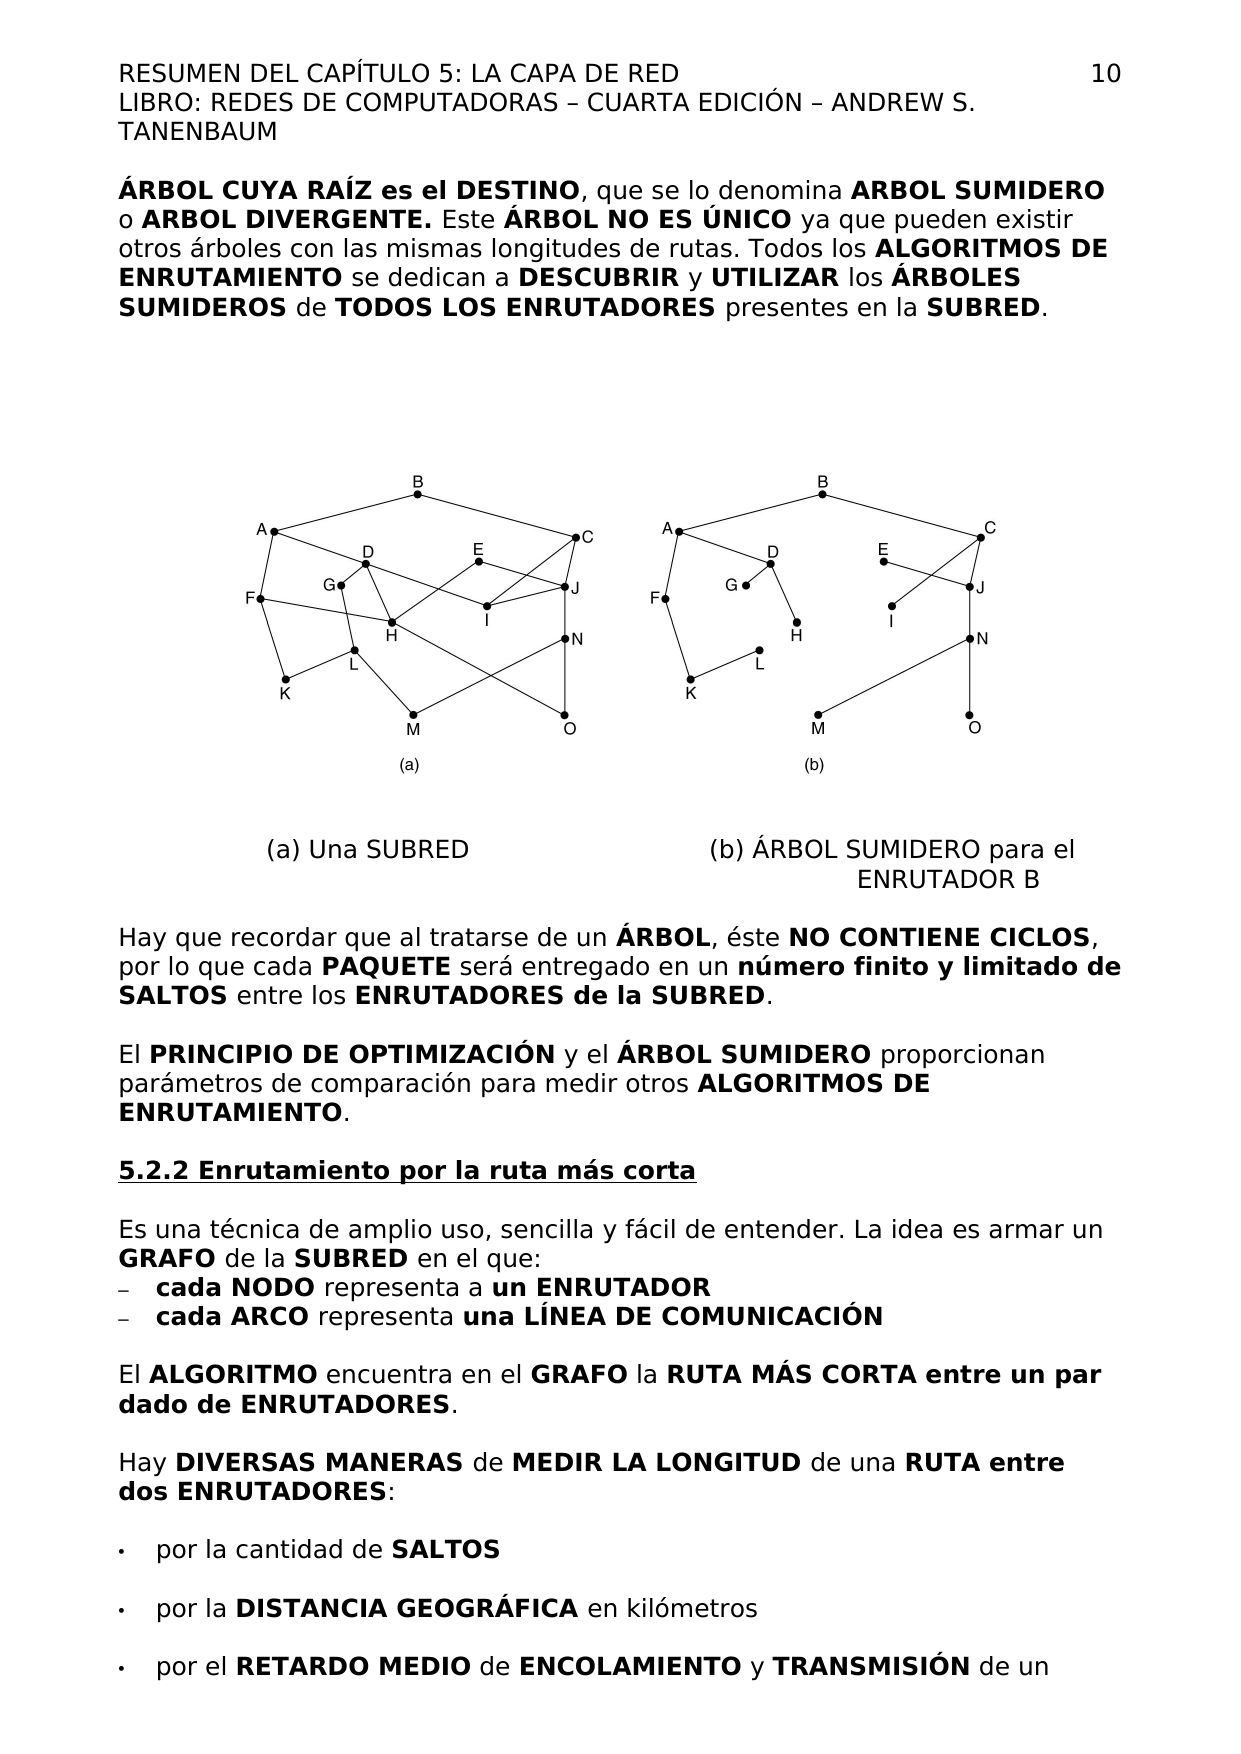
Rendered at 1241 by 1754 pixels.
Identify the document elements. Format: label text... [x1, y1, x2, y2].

list cada ARCO representa una LÍNEA DE COMUNICACIÓN [118, 1302, 1122, 1332]
text 5.2.2 Enrutamiento por la ruta más corta [118, 1157, 1122, 1186]
text Hay DIVERSAS MANERAS de MEDIR LA LONGITUD de una RUTA entre dos ENRUTADORES: [118, 1448, 1122, 1507]
text El PRINCIPIO DE OPTIMIZACIÓN y el ÁRBOL SUMIDERO proporcionan parámetros de comparación para medir otros ALGORITMOS DE ENRUTAMIENTO. [118, 1040, 1122, 1127]
text Es una técnica de amplio uso, sencilla y fácil de entender. La idea es armar un GRAFO de la SUBRED en el que: [118, 1215, 1122, 1273]
list cada NODO representa a un ENRUTADOR [118, 1273, 1122, 1302]
picture [203, 438, 1038, 807]
text Hay que recordar que al tratarse de un ÁRBOL, éste NO CONTIENE CICLOS, por lo que cada PAQUETE será entregado en un número finito y limitado de SALTOS entre los ENRUTADORES de la SUBRED. [118, 923, 1122, 1011]
list por la cantidad de SALTOS [118, 1536, 1122, 1565]
text ÁRBOL CUYA RAÍZ es el DESTINO, que se lo denomina ARBOL SUMIDERO o ARBOL DIVERGENTE. Este ÁRBOL NO ES ÚNICO ya que pueden existir otros árboles con las mismas longitudes de rutas. Todos los ALGORITMOS DE ENRUTAMIENTO se dedican a DESCUBRIR y UTILIZAR los ÁRBOLES SUMIDEROS de TODOS LOS ENRUTADORES presentes en la SUBRED. [118, 176, 1122, 322]
list por la DISTANCIA GEOGRÁFICA en kilómetros [118, 1594, 1122, 1623]
list por el RETARDO MEDIO de ENCOLAMIENTO y TRANSMISIÓN de un [118, 1652, 1122, 1682]
text El ALGORITMO encuentra en el GRAFO la RUTA MÁS CORTA entre un par dado de ENRUTADORES. [118, 1361, 1122, 1419]
text (a) Una SUBRED (b) ÁRBOL SUMIDERO para el ENRUTADOR B [118, 836, 1122, 894]
